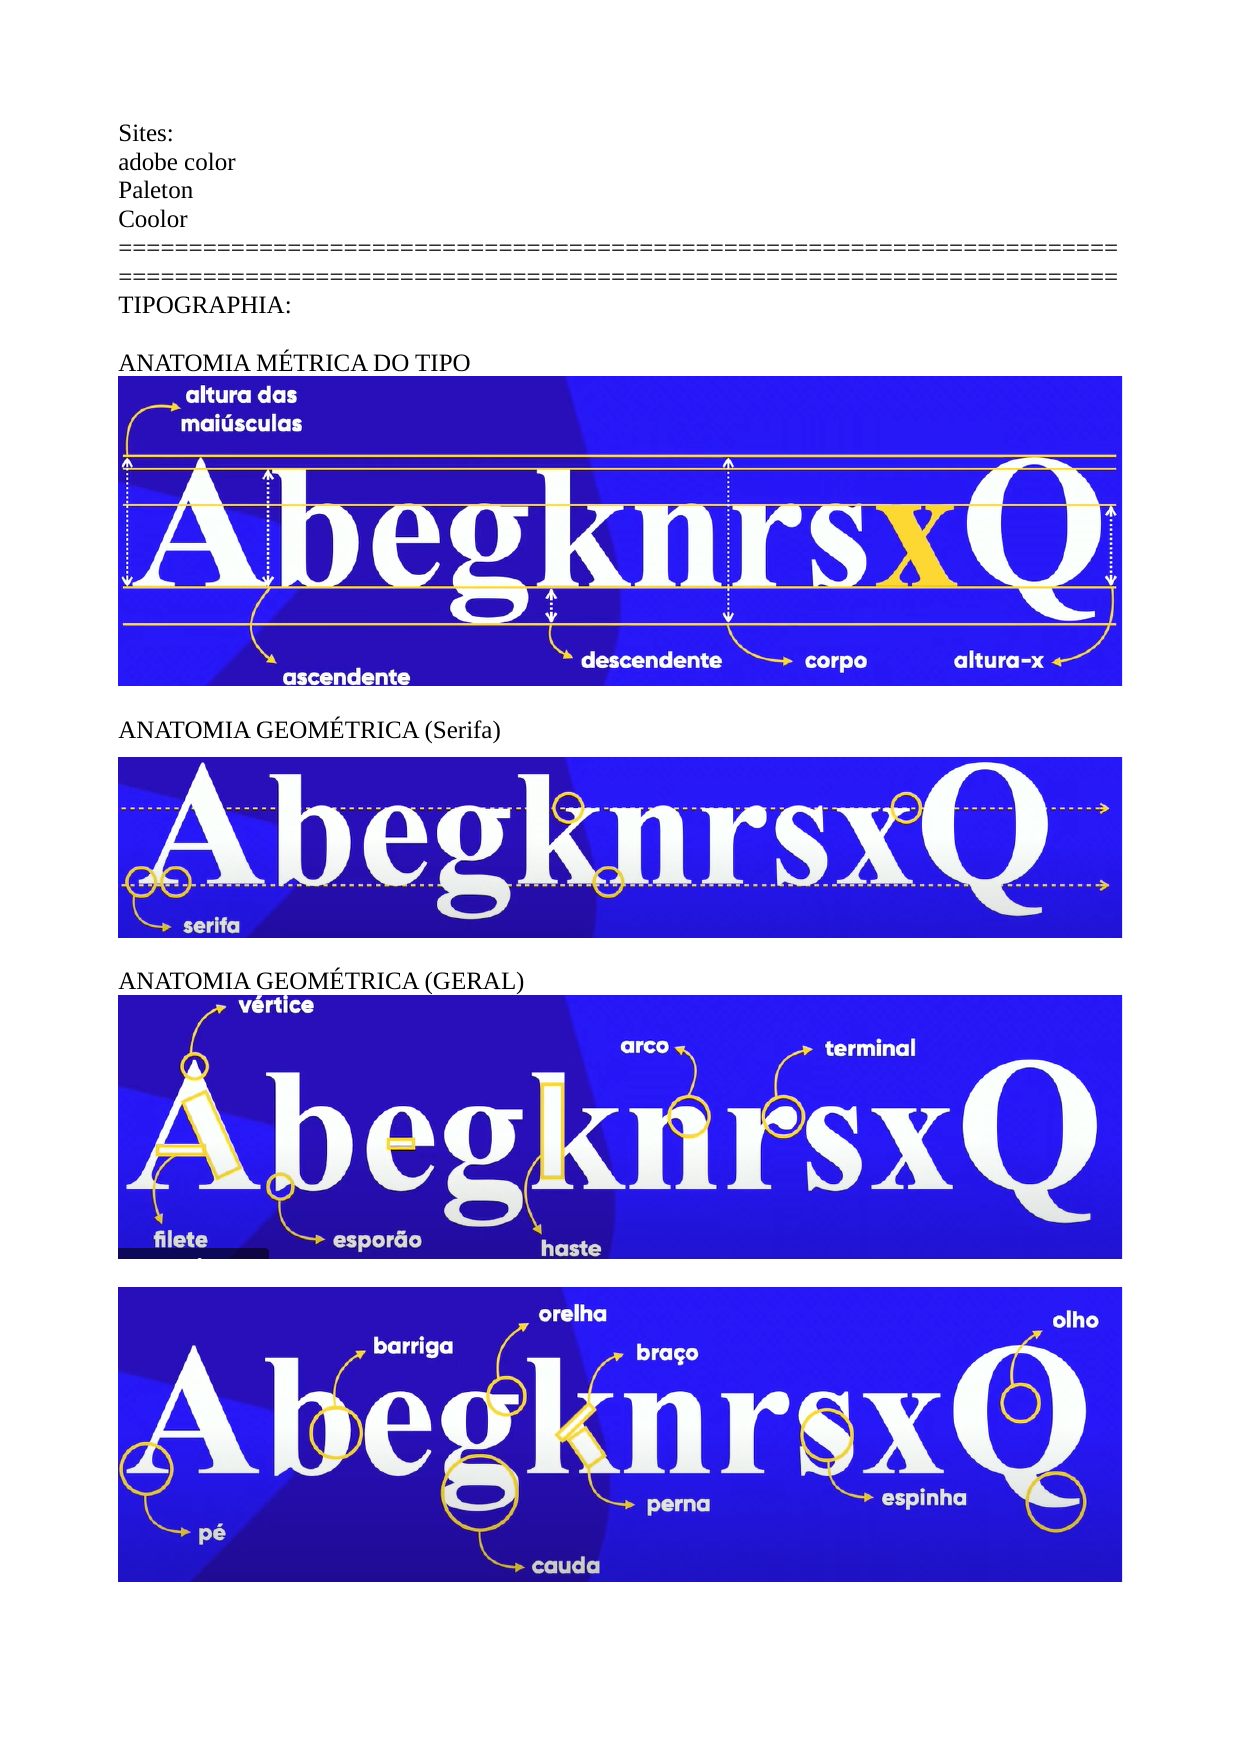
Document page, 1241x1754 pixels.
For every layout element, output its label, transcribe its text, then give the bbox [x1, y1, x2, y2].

picture [118, 995, 1123, 1259]
text ANATOMIA GEOMÉTRICA (Serifa) [118, 715, 1122, 743]
text Coolor [118, 204, 1122, 233]
picture [118, 376, 1123, 686]
text ANATOMIA MÉTRICA DO TIPO [118, 348, 1122, 376]
text ============================================================================================================================================== [118, 233, 1122, 291]
text adobe color [118, 147, 1122, 176]
text Paleton [118, 176, 1122, 204]
text TIPOGRAPHIA: [118, 291, 1122, 319]
picture [118, 757, 1123, 938]
text ANATOMIA GEOMÉTRICA (GERAL) [118, 966, 1122, 995]
text Sites: [118, 118, 1122, 147]
picture [118, 1287, 1123, 1582]
